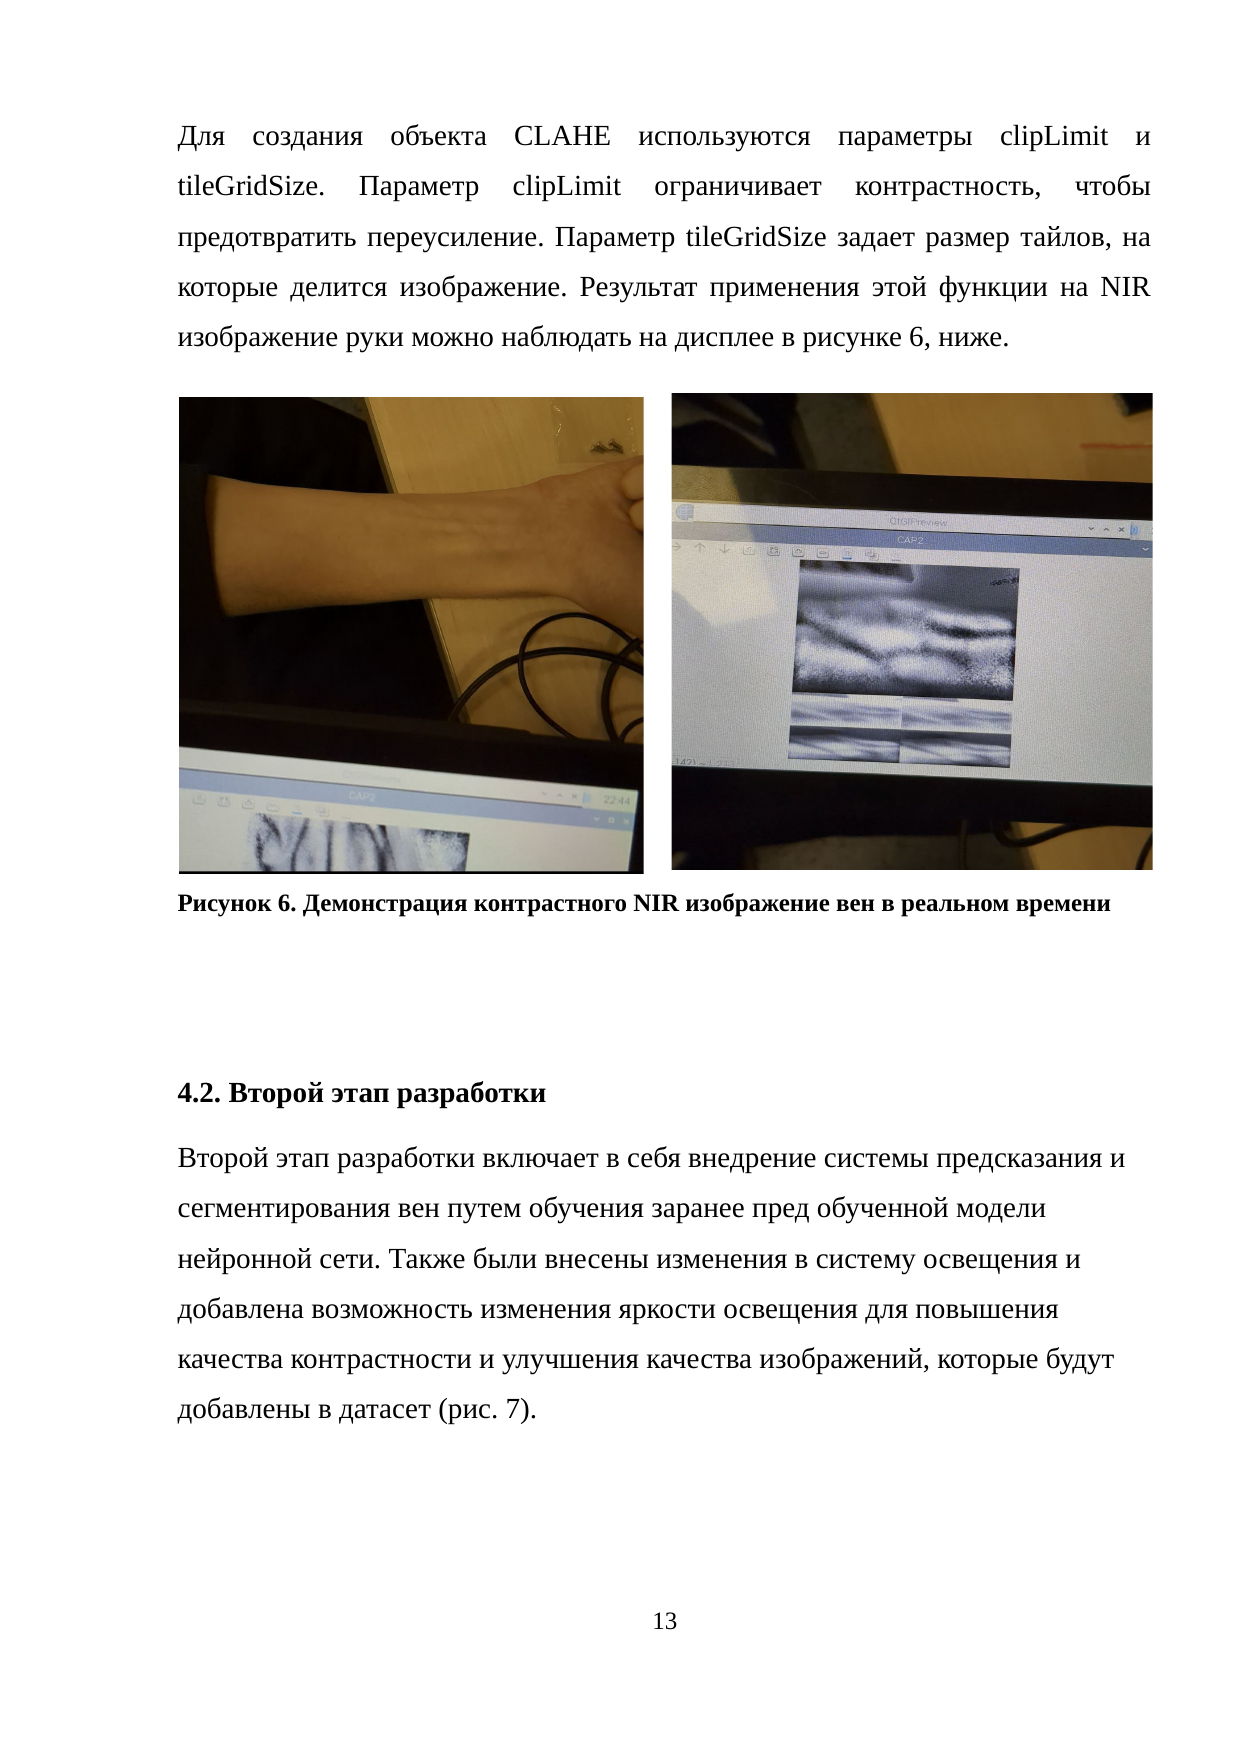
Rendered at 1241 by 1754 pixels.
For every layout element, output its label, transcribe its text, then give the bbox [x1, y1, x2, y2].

text Для создания объекта CLAHE используются параметры clipLimit и tileGridSize. Параметр clipLimit ограничивает контрастность, чтобы предотвратить переусиление. Параметр tileGridSize задает размер тайлов, на которые делится изображение. Результат применения этой функции на NIR изображение руки можно наблюдать на дисплее в рисунке 6, ниже. [177, 118, 1152, 353]
picture [671, 393, 1153, 870]
text Второй этап разработки включает в себя внедрение системы предсказания и сегментирования вен путем обучения заранее пред обученной модели нейронной сети. Также были внесены изменения в систему освещения и добавлена возможность изменения яркости освещения для повышения качества контрастности и улучшения качества изображений, которые будут добавлены в датасет (рис. 7). [177, 1140, 1152, 1425]
text 4.2. Второй этап разработки [177, 1075, 1152, 1109]
picture [179, 397, 644, 874]
text Рисунок 6. Демонстрация контрастного NIR изображение вен в реальном времени [177, 384, 1152, 916]
